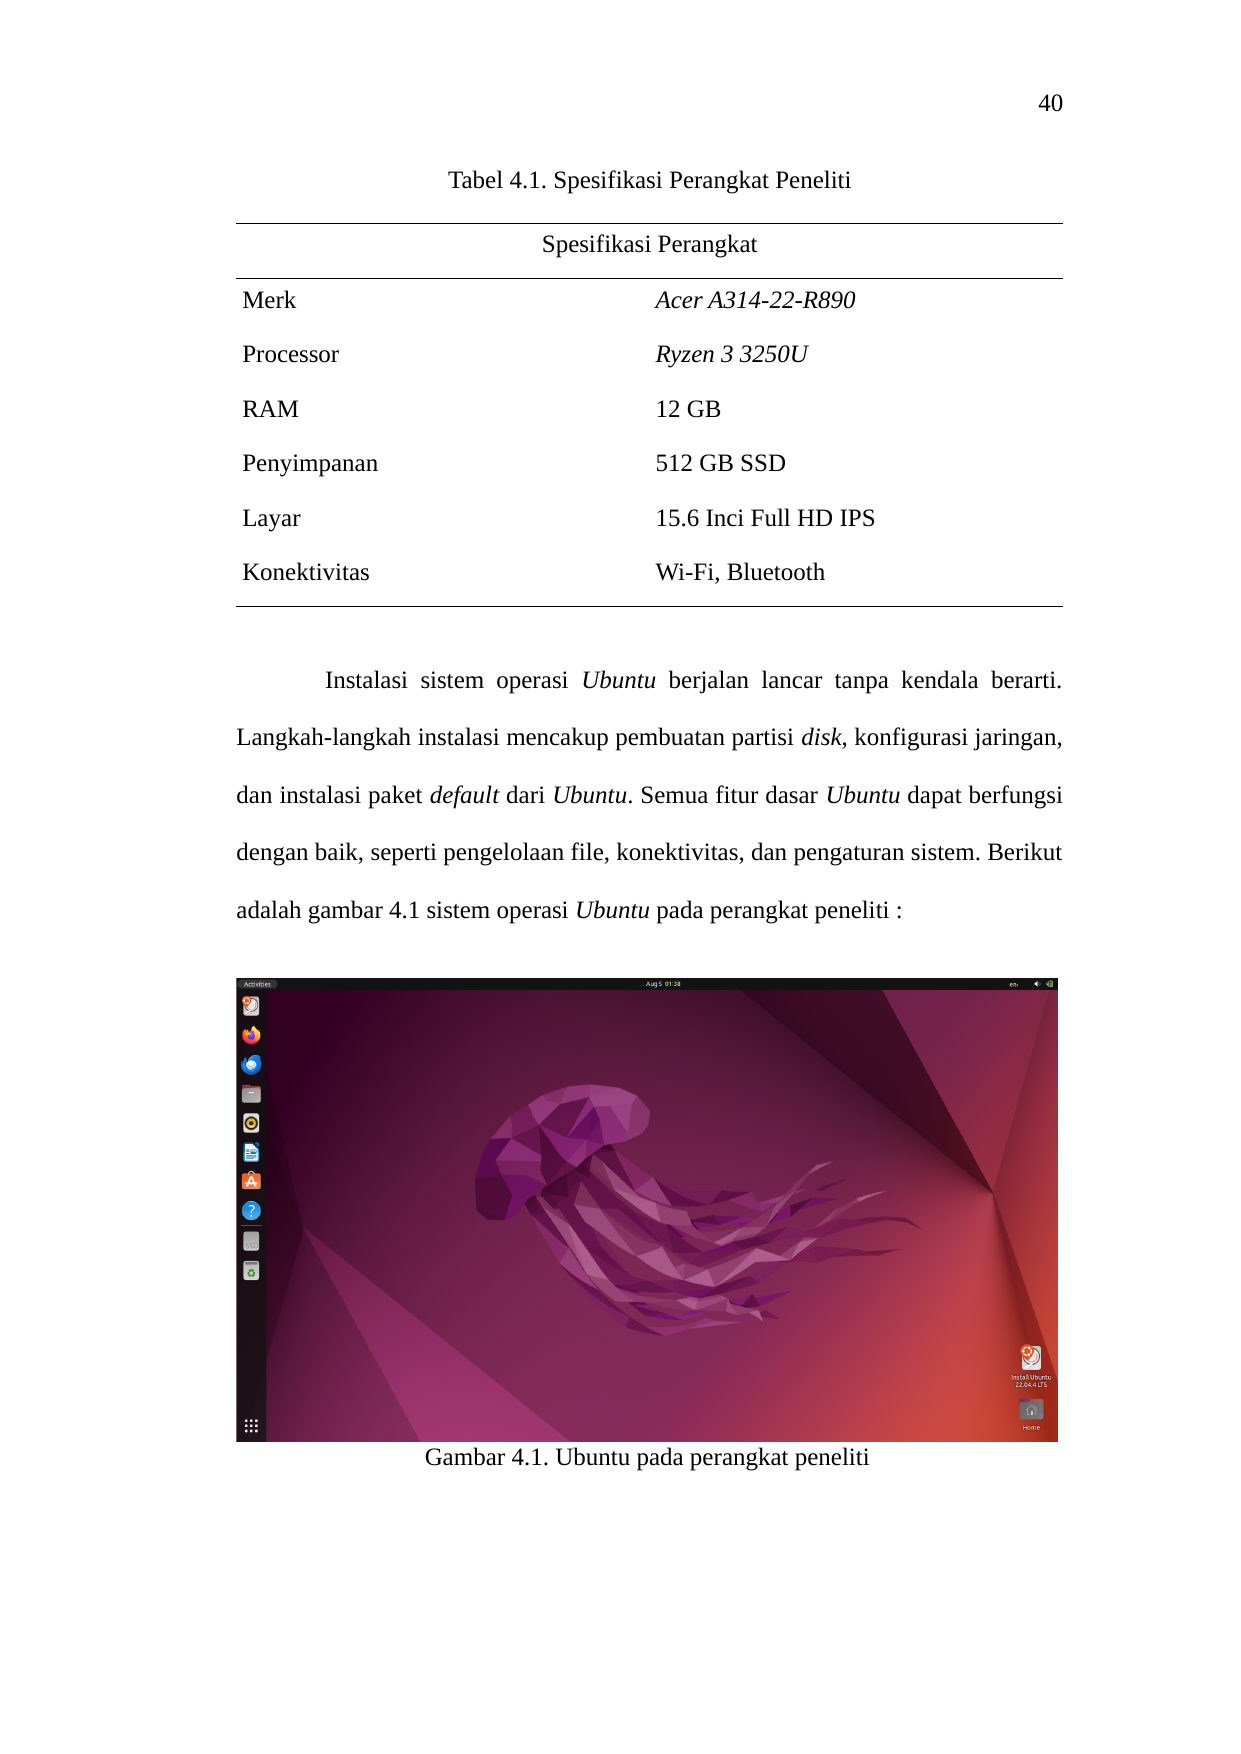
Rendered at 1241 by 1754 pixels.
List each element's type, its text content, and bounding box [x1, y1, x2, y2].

table_cell 512 GB SSD [650, 443, 1063, 497]
table_cell Acer A314-22-R890 [650, 279, 1063, 334]
table_cell Processor [236, 334, 649, 388]
text Tabel 4.1. Spesifikasi perangkat peneliti [236, 165, 1063, 194]
table_cell 12 GB [650, 388, 1063, 443]
text Gambar 4.1. Ubuntu pada perangkat peneliti [236, 978, 1058, 1470]
table_cell Wi-Fi, Bluetooth [650, 552, 1063, 606]
table_cell Konektivitas [236, 552, 649, 606]
table_cell Layar [236, 497, 649, 552]
table_cell 15.6 Inci Full HD IPS [650, 497, 1063, 552]
table_cell RAM [236, 388, 649, 443]
text Instalasi sistem operasi Ubuntu berjalan lancar tanpa kendala berarti. Langkah-langkah instalasi mencakup pembuatan partisi disk, konfigurasi jaringan, dan instalasi paket default dari Ubuntu. Semua fitur dasar Ubuntu dapat berfungsi dengan baik, seperti pengelolaan file, konektivitas, dan pengaturan sistem. Berikut adalah gambar 4.1 sistem operasi Ubuntu pada perangkat peneliti : [236, 665, 1063, 923]
table_header Spesifikasi Perangkat [236, 224, 1063, 278]
table_cell Merk [236, 279, 649, 334]
table_cell Ryzen 3 3250U [650, 334, 1063, 388]
table_cell Penyimpanan [236, 443, 649, 497]
